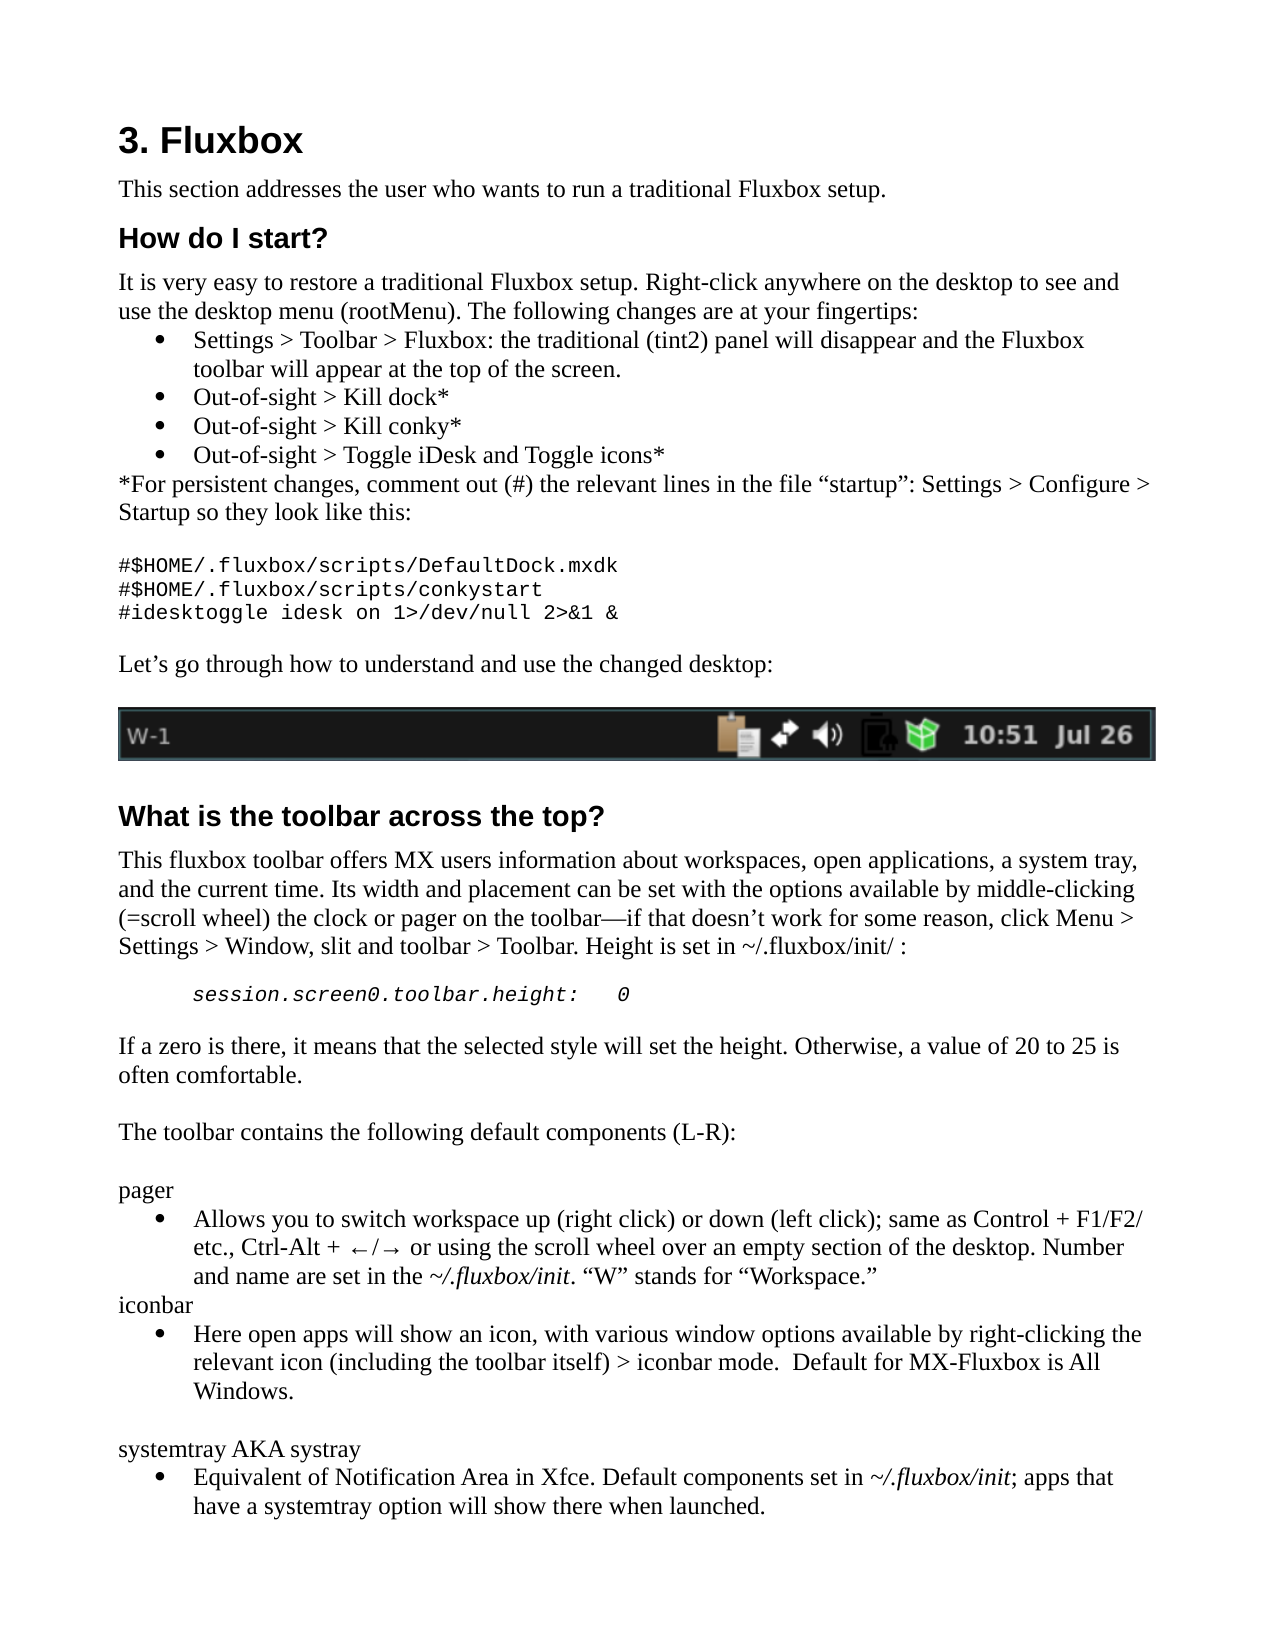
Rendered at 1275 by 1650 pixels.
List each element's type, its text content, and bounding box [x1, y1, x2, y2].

text *For persistent changes, comment out (#) the relevant lines in the file “startup”: Settings > Configure > Startup so they look like this: [118, 469, 1157, 526]
picture [118, 707, 1157, 761]
subtitle 3. Fluxbox [118, 118, 1157, 161]
list Allows you to switch workspace up (right click) or down (left click); same as Control + F1/F2/ etc., Ctrl-Alt + ←/→ or using the scroll wheel over an empty section of the desktop. Number and name are set in the ~/.fluxbox/init. “W” stands for “Workspace.” [156, 1204, 1157, 1290]
list Out-of-sight > Kill dock* [156, 382, 1157, 411]
text session.screen0.toolbar.height: 0 [118, 984, 1157, 1007]
list Settings > Toolbar > Fluxbox: the traditional (tint2) panel will disappear and the Fluxbox toolbar will appear at the top of the screen. [156, 325, 1157, 382]
list Here open apps will show an icon, with various window options available by right-clicking the relevant icon (including the toolbar itself) > iconbar mode. Default for MX-Fluxbox is All Windows. [156, 1319, 1157, 1405]
list Equivalent of Notification Area in Xfce. Default components set in ~/.fluxbox/init; apps that have a systemtray option will show there when launched. [156, 1462, 1157, 1520]
text This fluxbox toolbar offers MX users information about workspaces, open applications, a system tray, and the current time. Its width and placement can be set with the options available by middle-clicking (=scroll wheel) the clock or pager on the toolbar—if that doesn’t work for some reason, click Menu > Settings > Window, slit and toolbar > Toolbar. Height is set in ~/.fluxbox/init/ : [118, 845, 1157, 960]
subtitle How do I start? [118, 221, 1157, 255]
text iconbar [118, 1290, 1157, 1319]
text Let’s go through how to understand and use the changed desktop: [118, 649, 1157, 678]
subtitle What is the toolbar across the top? [118, 799, 1157, 833]
list Out-of-sight > Toggle iDesk and Toggle icons* [156, 440, 1157, 469]
text It is very easy to restore a traditional Fluxbox setup. Right-click anywhere on the desktop to see and use the desktop menu (rootMenu). The following changes are at your fingertips: [118, 267, 1157, 325]
text #idesktoggle idesk on 1>/dev/null 2>&1 & [118, 602, 1157, 626]
text #$HOME/.fluxbox/scripts/conkystart [118, 578, 1157, 602]
text The toolbar contains the following default components (L-R): [118, 1117, 1157, 1146]
text systemtray AKA systray [118, 1434, 1157, 1462]
text If a zero is there, it means that the selected style will set the height. Otherwise, a value of 20 to 25 is often comfortable. [118, 1031, 1157, 1089]
list Out-of-sight > Kill conky* [156, 411, 1157, 440]
text pager [118, 1175, 1157, 1204]
text This section addresses the user who wants to run a traditional Fluxbox setup. [118, 174, 1157, 202]
text #$HOME/.fluxbox/scripts/DefaultDock.mxdk [118, 555, 1157, 578]
